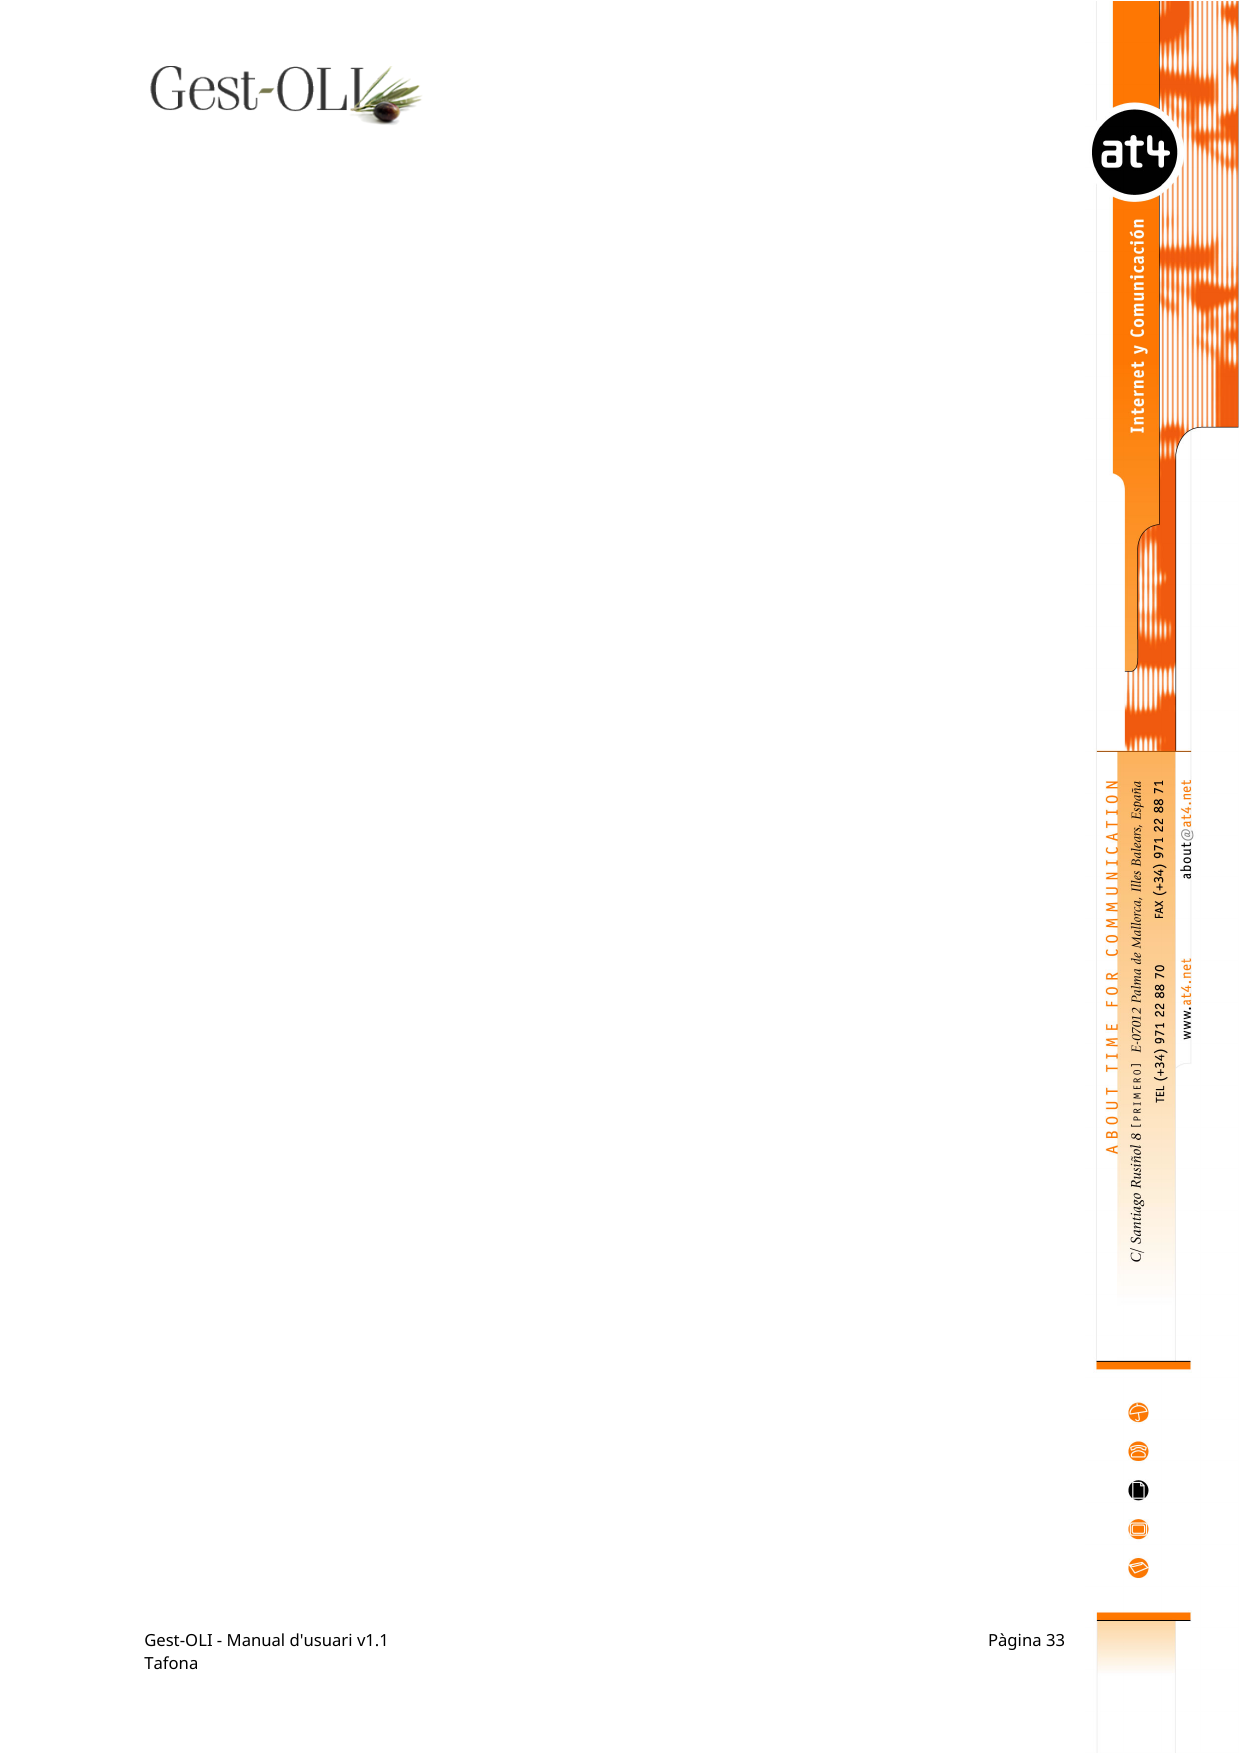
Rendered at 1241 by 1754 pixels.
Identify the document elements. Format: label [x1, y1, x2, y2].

picture [1085, 1, 1239, 1753]
picture [149, 66, 423, 126]
